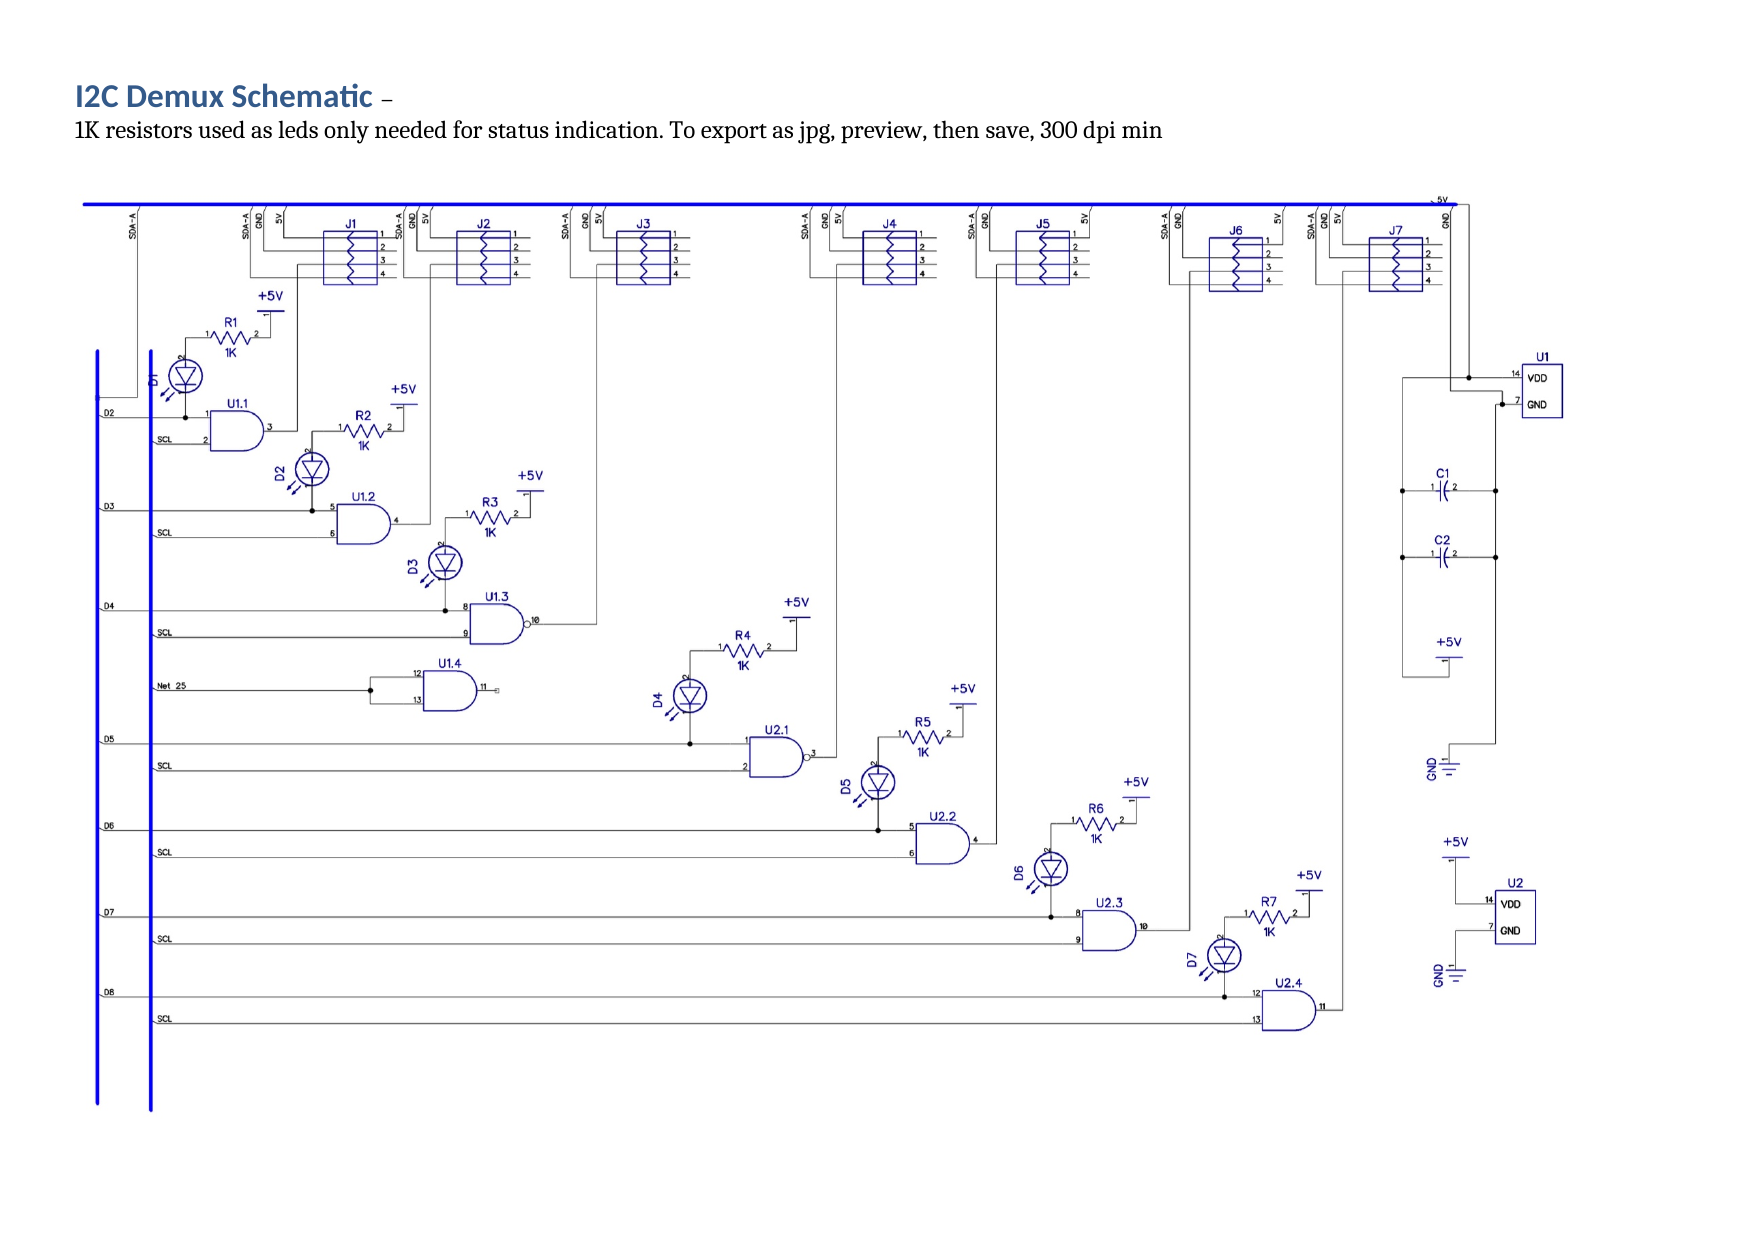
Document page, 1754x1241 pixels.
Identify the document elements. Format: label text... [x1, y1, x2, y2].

text I2C Demux Schematic – [75, 75, 1679, 116]
picture [75, 194, 1575, 1119]
text 1K resistors used as leds only needed for status indication. To export as jpg, preview, then save, 300 dpi min [75, 116, 1679, 144]
